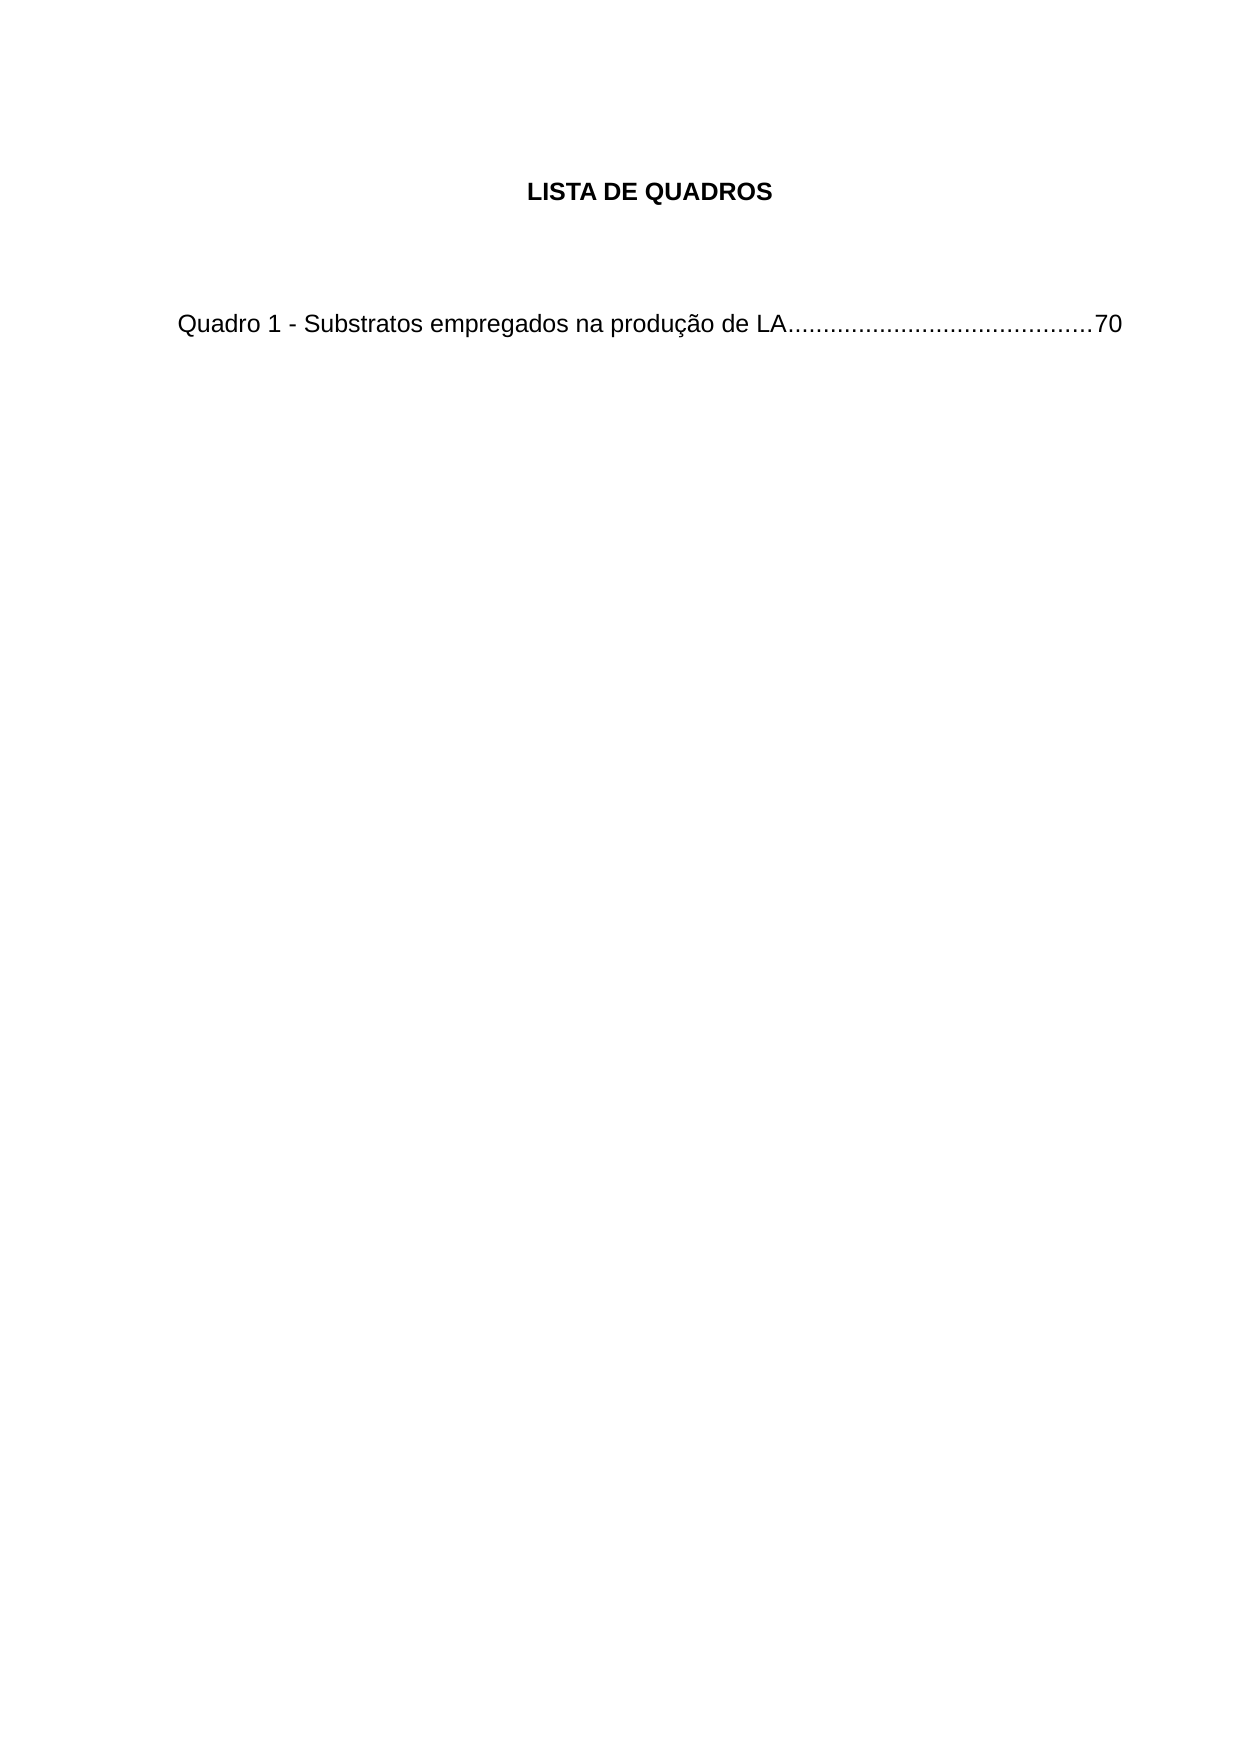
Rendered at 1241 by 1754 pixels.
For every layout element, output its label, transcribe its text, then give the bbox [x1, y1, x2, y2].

subtitle LISTA DE QUADROS [177, 177, 1122, 206]
text Quadro 1 - Substratos empregados na produção de LA 70 [177, 309, 1122, 338]
